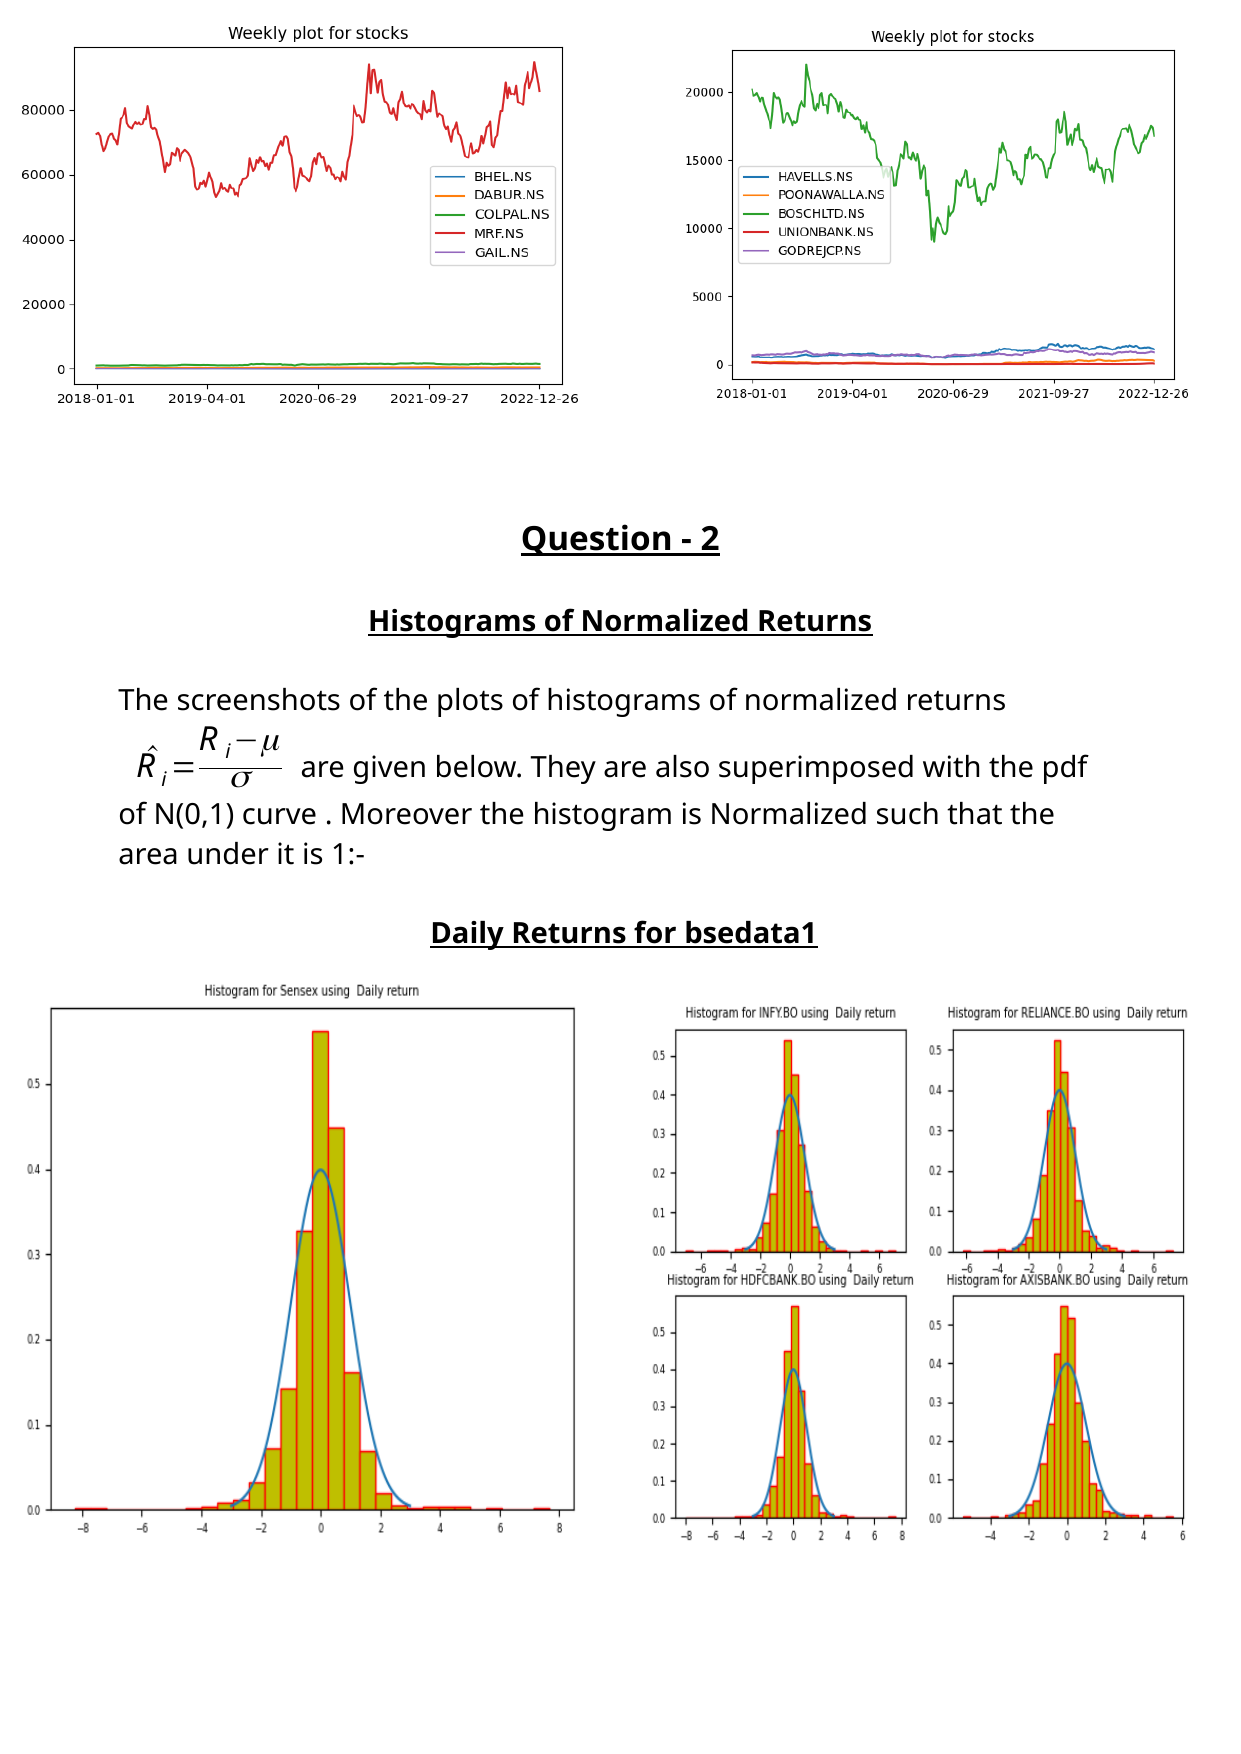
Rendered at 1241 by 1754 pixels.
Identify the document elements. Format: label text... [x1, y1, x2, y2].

text Histograms of Normalized Returns [118, 600, 1122, 640]
picture [7, 19, 585, 421]
text Daily Returns for bsedata1 [118, 912, 1122, 952]
picture [0, 971, 1221, 1568]
picture [671, 23, 1195, 415]
text The screenshots of the plots of histograms of normalized returns are given below. They are also superimposed with the pdf of N(0,1) curve . Moreover the histogram is Normalized such that the area under it is 1:- [118, 679, 1122, 873]
text Question - 2 [118, 515, 1122, 560]
